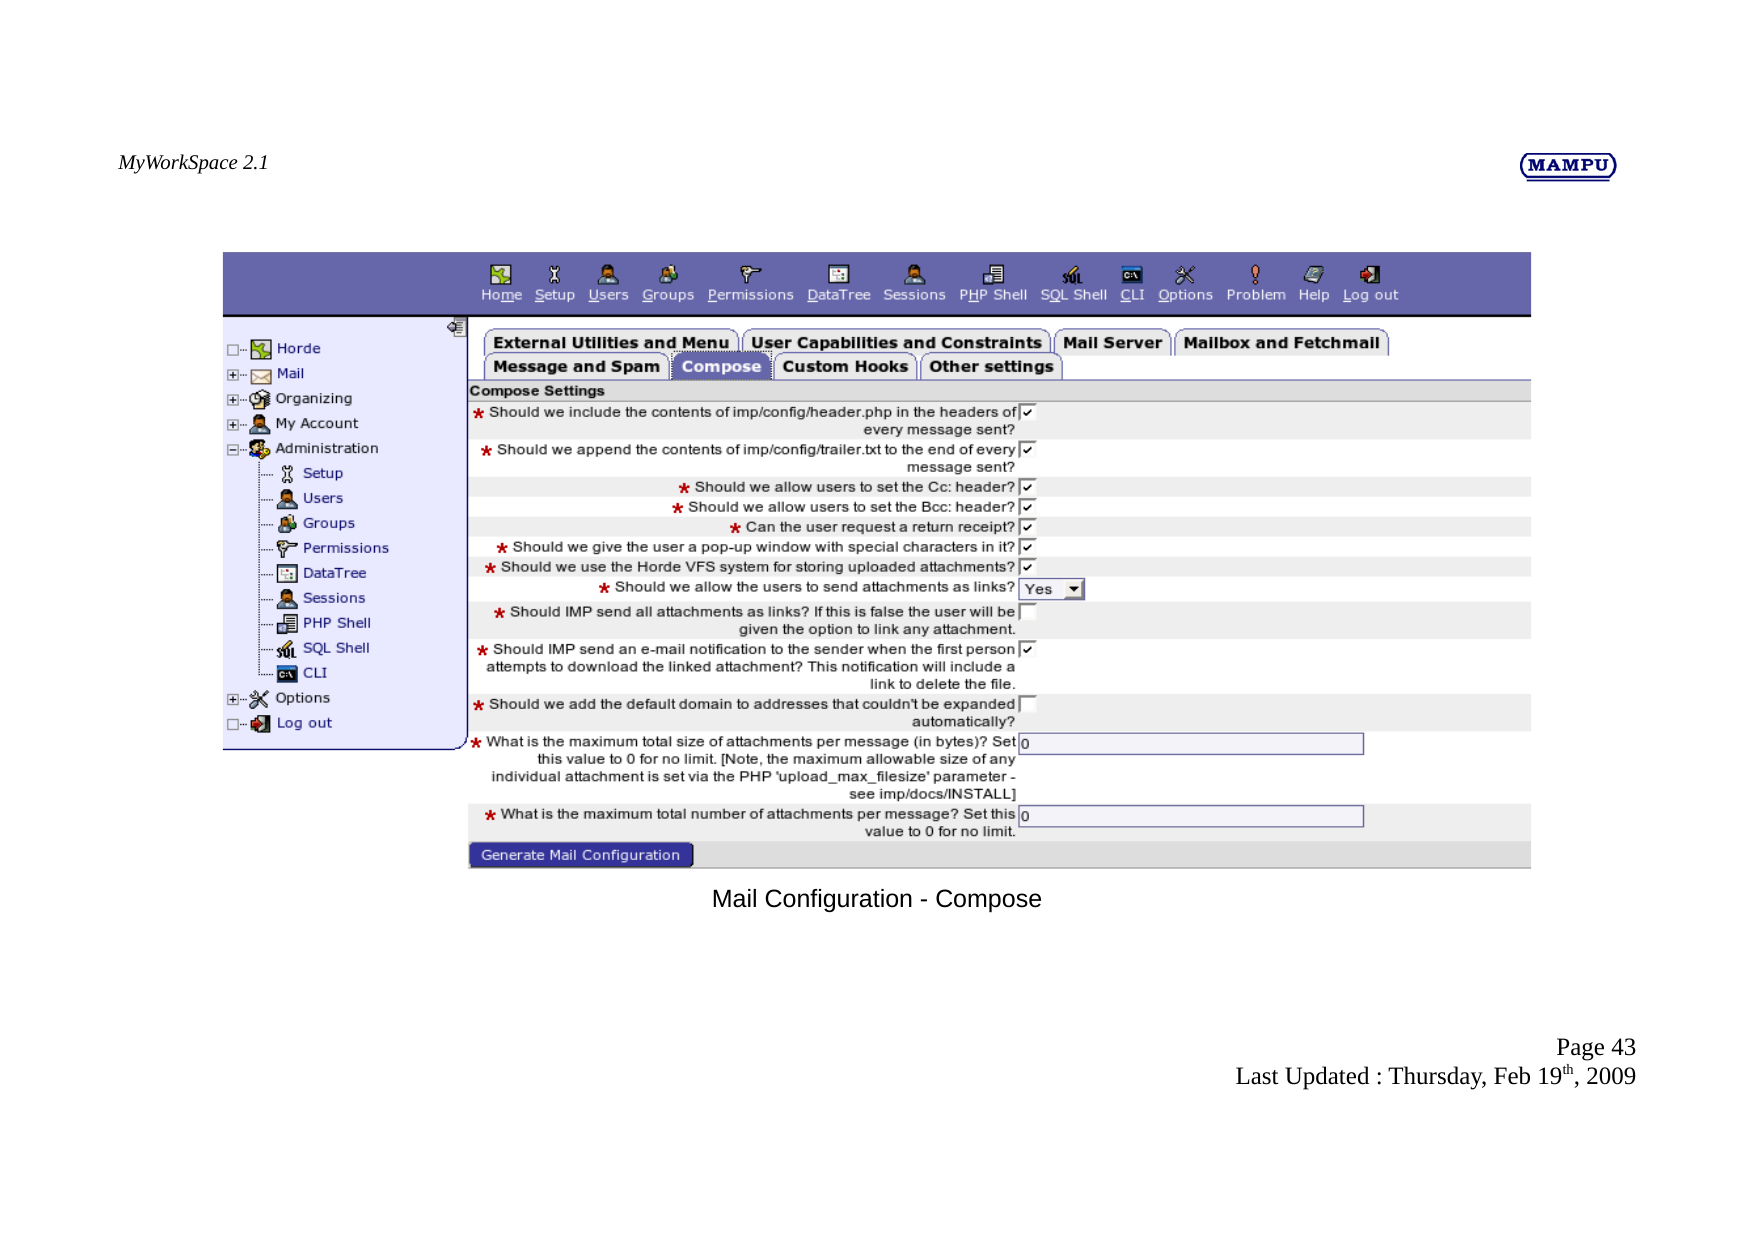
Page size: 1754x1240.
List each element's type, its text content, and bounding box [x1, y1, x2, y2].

picture [222, 252, 1532, 870]
text Mail Configuration - Compose [118, 252, 1636, 912]
picture [1517, 150, 1622, 183]
